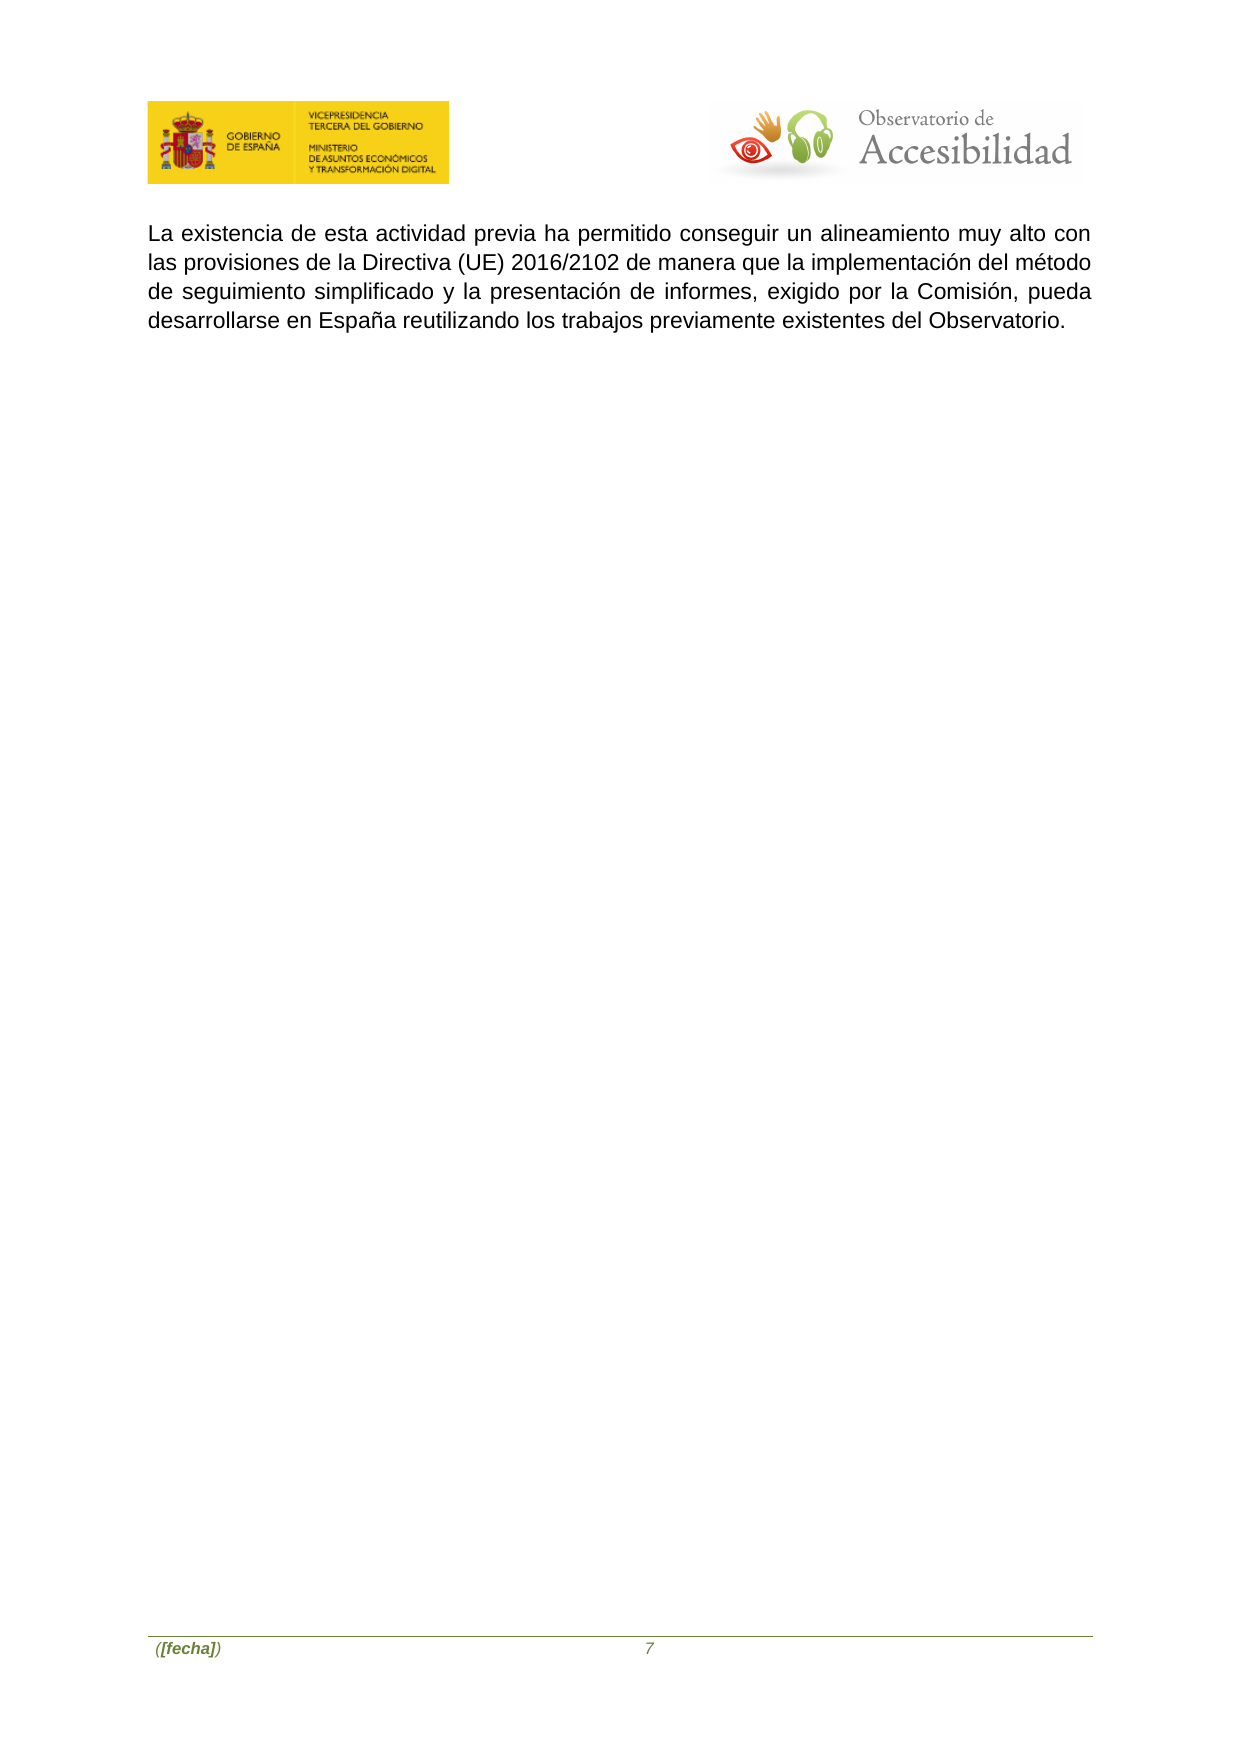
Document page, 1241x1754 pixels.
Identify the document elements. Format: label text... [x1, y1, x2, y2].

picture [147, 101, 450, 184]
text La existencia de esta actividad previa ha permitido conseguir un alineamiento muy alto con las provisiones de la Directiva (UE) 2016/2102 de manera que la implementación del método de seguimiento simplificado y la presentación de informes, exigido por la Comisión, pueda desarrollarse en España reutilizando los trabajos previamente existentes del Observatorio. [148, 220, 1092, 333]
picture [710, 101, 1086, 184]
